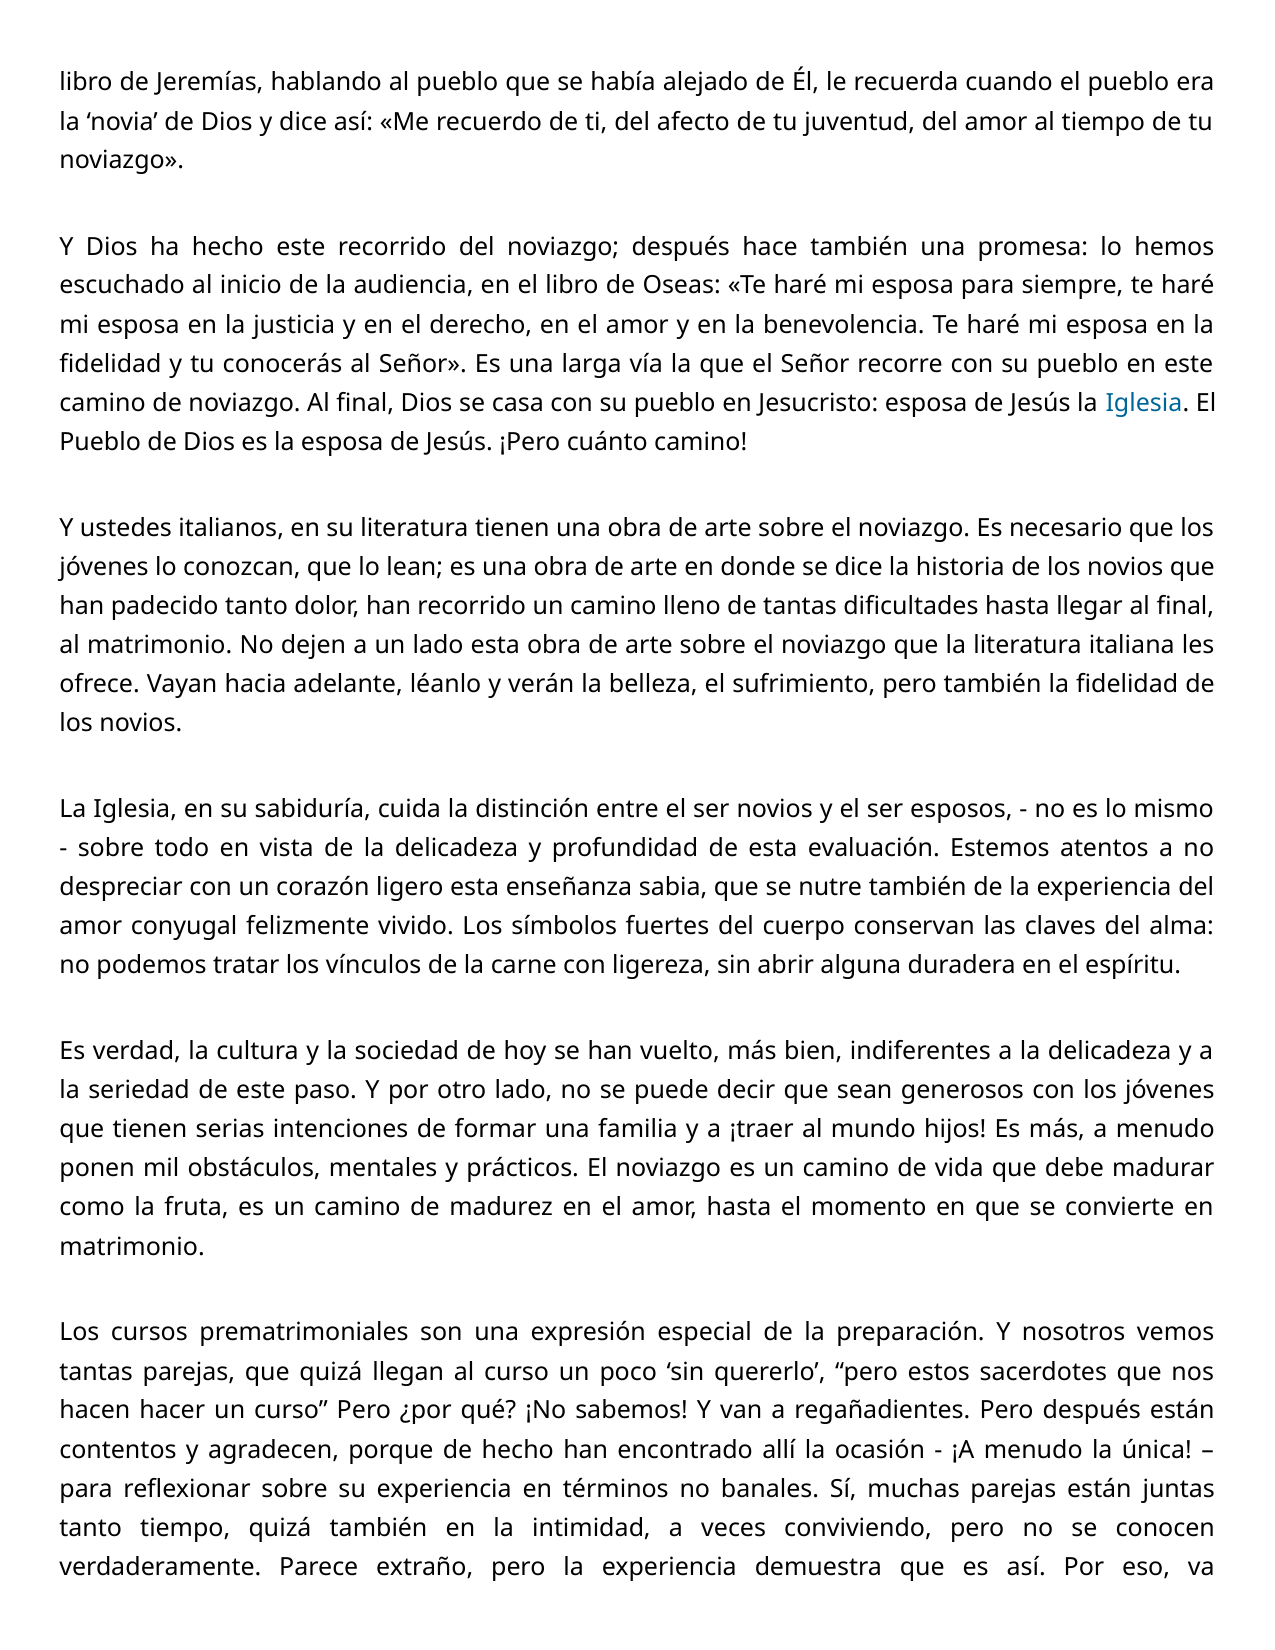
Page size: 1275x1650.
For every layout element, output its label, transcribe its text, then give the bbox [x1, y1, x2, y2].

text Y Dios ha hecho este recorrido del noviazgo; después hace también una promesa: lo hemos escuchado al inicio de la audiencia, en el libro de Oseas: «Te haré mi esposa para siempre, te haré mi esposa en la justicia y en el derecho, en el amor y en la benevolencia. Te haré mi esposa en la fidelidad y tu conocerás al Señor». Es una larga vía la que el Señor recorre con su pueblo en este camino de noviazgo. Al final, Dios se casa con su pueblo en Jesucristo: esposa de Jesús la Iglesia. El Pueblo de Dios es la esposa de Jesús. ¡Pero cuánto camino! [59, 223, 1216, 457]
text La Iglesia, en su sabiduría, cuida la distinción entre el ser novios y el ser esposos, - no es lo mismo - sobre todo en vista de la delicadeza y profundidad de esta evaluación. Estemos atentos a no despreciar con un corazón ligero esta enseñanza sabia, que se nutre también de la experiencia del amor conyugal felizmente vivido. Los símbolos fuertes del cuerpo conservan las claves del alma: no podemos tratar los vínculos de la carne con ligereza, sin abrir alguna duradera en el espíritu. [59, 786, 1216, 981]
text Los cursos prematrimoniales son una expresión especial de la preparación. Y nosotros vemos tantas parejas, que quizá llegan al curso un poco ‘sin quererlo’, “pero estos sacerdotes que nos hacen hacer un curso” Pero ¿por qué? ¡No sabemos! Y van a regañadientes. Pero después están contentos y agradecen, porque de hecho han encontrado allí la ocasión - ¡A menudo la única! – para reflexionar sobre su experiencia en términos no banales. Sí, muchas parejas están juntas tanto tiempo, quizá también en la intimidad, a veces conviviendo, pero no se conocen verdaderamente. Parece extraño, pero la experiencia demuestra que es así. Por eso, va [59, 1309, 1216, 1582]
text Es verdad, la cultura y la sociedad de hoy se han vuelto, más bien, indiferentes a la delicadeza y a la seriedad de este paso. Y por otro lado, no se puede decir que sean generosos con los jóvenes que tienen serias intenciones de formar una familia y a ¡traer al mundo hijos! Es más, a menudo ponen mil obstáculos, mentales y prácticos. El noviazgo es un camino de vida que debe madurar como la fruta, es un camino de madurez en el amor, hasta el momento en que se convierte en matrimonio. [59, 1028, 1216, 1262]
text libro de Jeremías, hablando al pueblo que se había alejado de Él, le recuerda cuando el pueblo era la ‘novia’ de Dios y dice así: «Me recuerdo de ti, del afecto de tu juventud, del amor al tiempo de tu noviazgo». [59, 59, 1216, 176]
text Y ustedes italianos, en su literatura tienen una obra de arte sobre el noviazgo. Es necesario que los jóvenes lo conozcan, que lo lean; es una obra de arte en donde se dice la historia de los novios que han padecido tanto dolor, han recorrido un camino lleno de tantas dificultades hasta llegar al final, al matrimonio. No dejen a un lado esta obra de arte sobre el noviazgo que la literatura italiana les ofrece. Vayan hacia adelante, léanlo y verán la belleza, el sufrimiento, pero también la fidelidad de los novios. [59, 504, 1216, 739]
